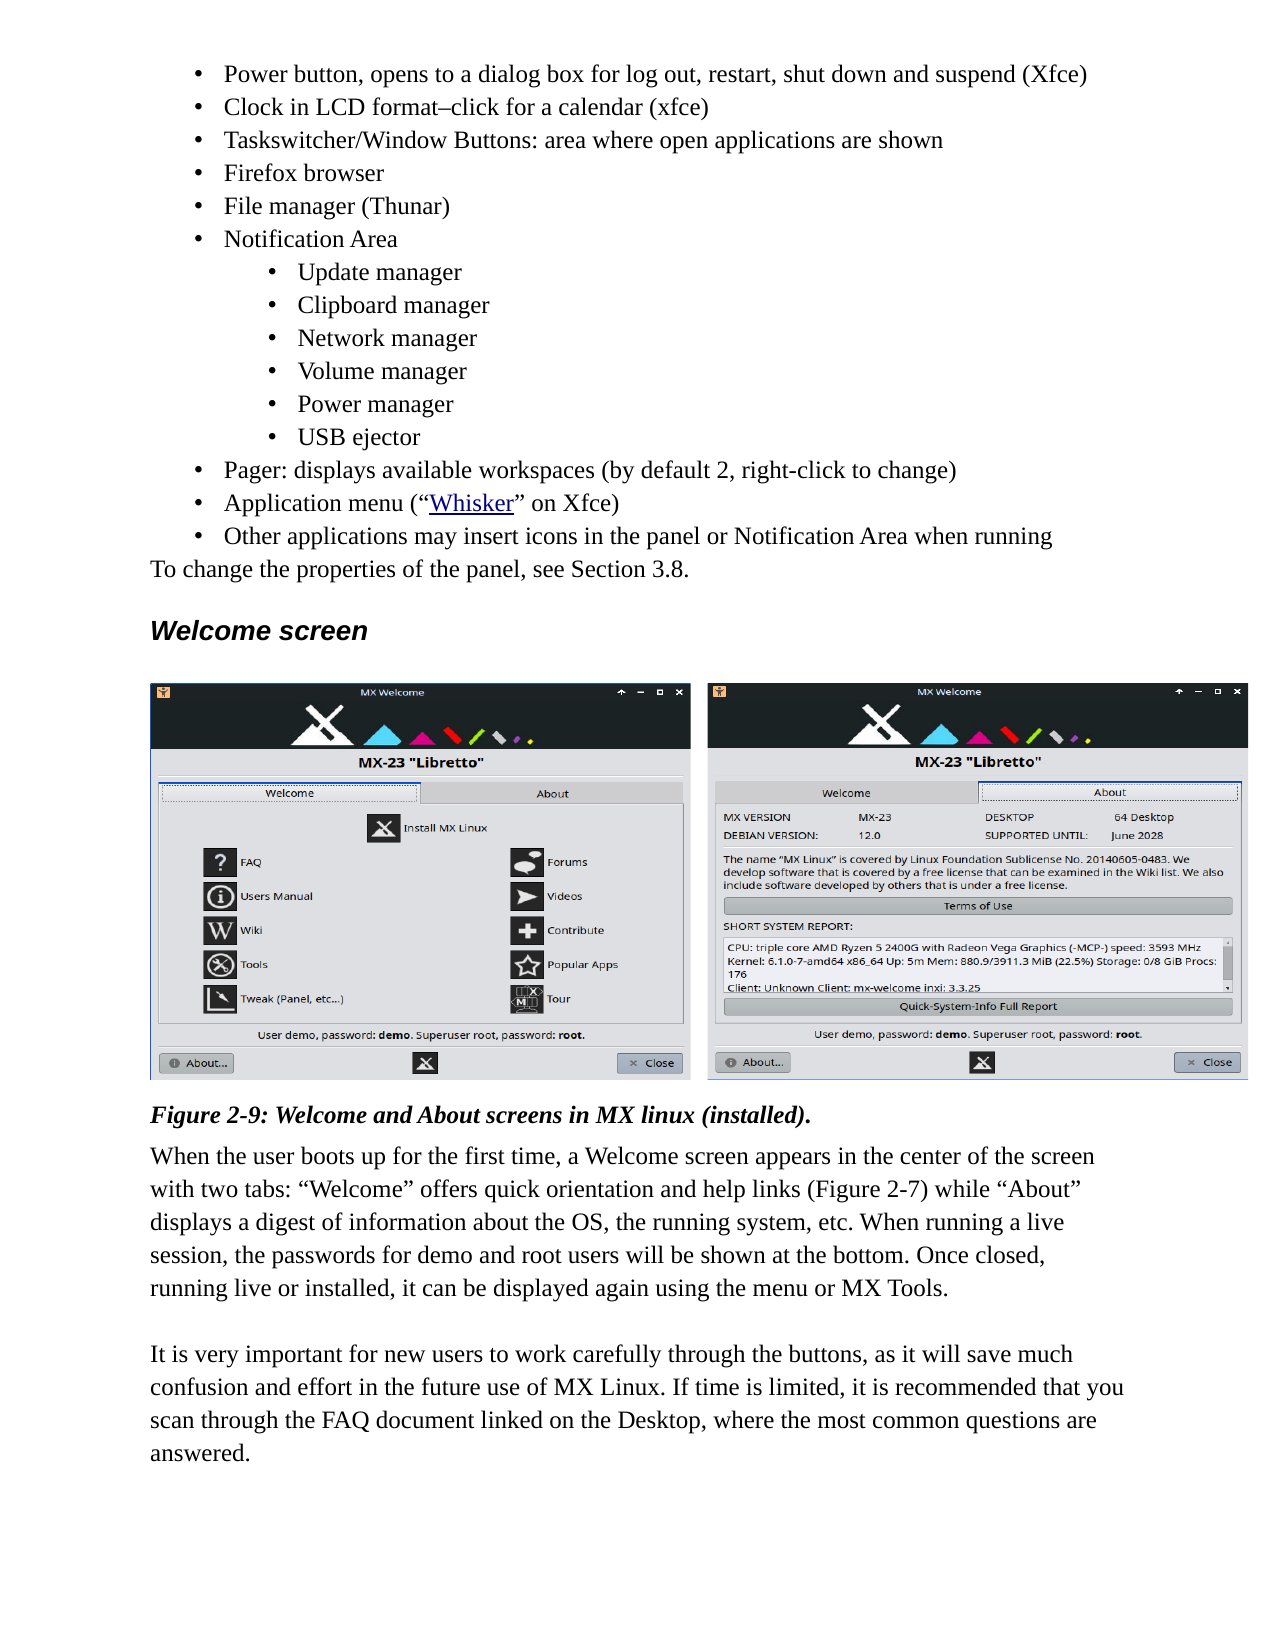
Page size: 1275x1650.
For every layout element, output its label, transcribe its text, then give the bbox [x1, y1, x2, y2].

text To change the properties of the panel, see Section 3.8. [150, 554, 1125, 583]
picture [150, 683, 691, 1080]
list Other applications may insert icons in the panel or Notification Area when running [194, 521, 1125, 550]
list Firefox browser [194, 158, 1125, 187]
picture [707, 683, 1249, 1080]
text It is very important for new users to work carefully through the buttons, as it will save much confusion and effort in the future use of MX Linux. If time is limited, it is recommended that you scan through the FAQ document linked on the Desktop, where the most common questions are answered. [150, 1339, 1125, 1467]
list Pager: displays available workspaces (by default 2, right-click to change) [194, 455, 1125, 484]
text When the user boots up for the first time, a Welcome screen appears in the center of the screen with two tabs: “Welcome” offers quick orientation and help links (Figure 2-7) while “About” displays a digest of information about the OS, the running system, etc. When running a live session, the passwords for demo and root users will be shown at the bottom. Once closed, running live or installed, it can be displayed again using the menu or MX Tools. [150, 1141, 1125, 1302]
list Clipboard manager [268, 290, 1125, 319]
list Update manager [268, 257, 1125, 286]
list File manager (Thunar) [194, 191, 1125, 220]
list Taskswitcher/Window Buttons: area where open applications are shown [194, 125, 1125, 154]
list Power manager [268, 389, 1125, 418]
list Power button, opens to a dialog box for log out, restart, shut down and suspend (Xfce) [194, 59, 1125, 88]
list Volume manager [268, 356, 1125, 385]
text Figure 2-9: Welcome and About screens in MX linux (installed). [150, 659, 1265, 1129]
list Application menu (“Whisker” on Xfce) [194, 488, 1125, 517]
subtitle Welcome screen [150, 614, 1125, 646]
list Network manager [268, 323, 1125, 352]
list USB ejector [268, 422, 1125, 451]
list Clock in LCD format–click for a calendar (xfce) [194, 92, 1125, 121]
list Notification Area [194, 224, 1125, 253]
